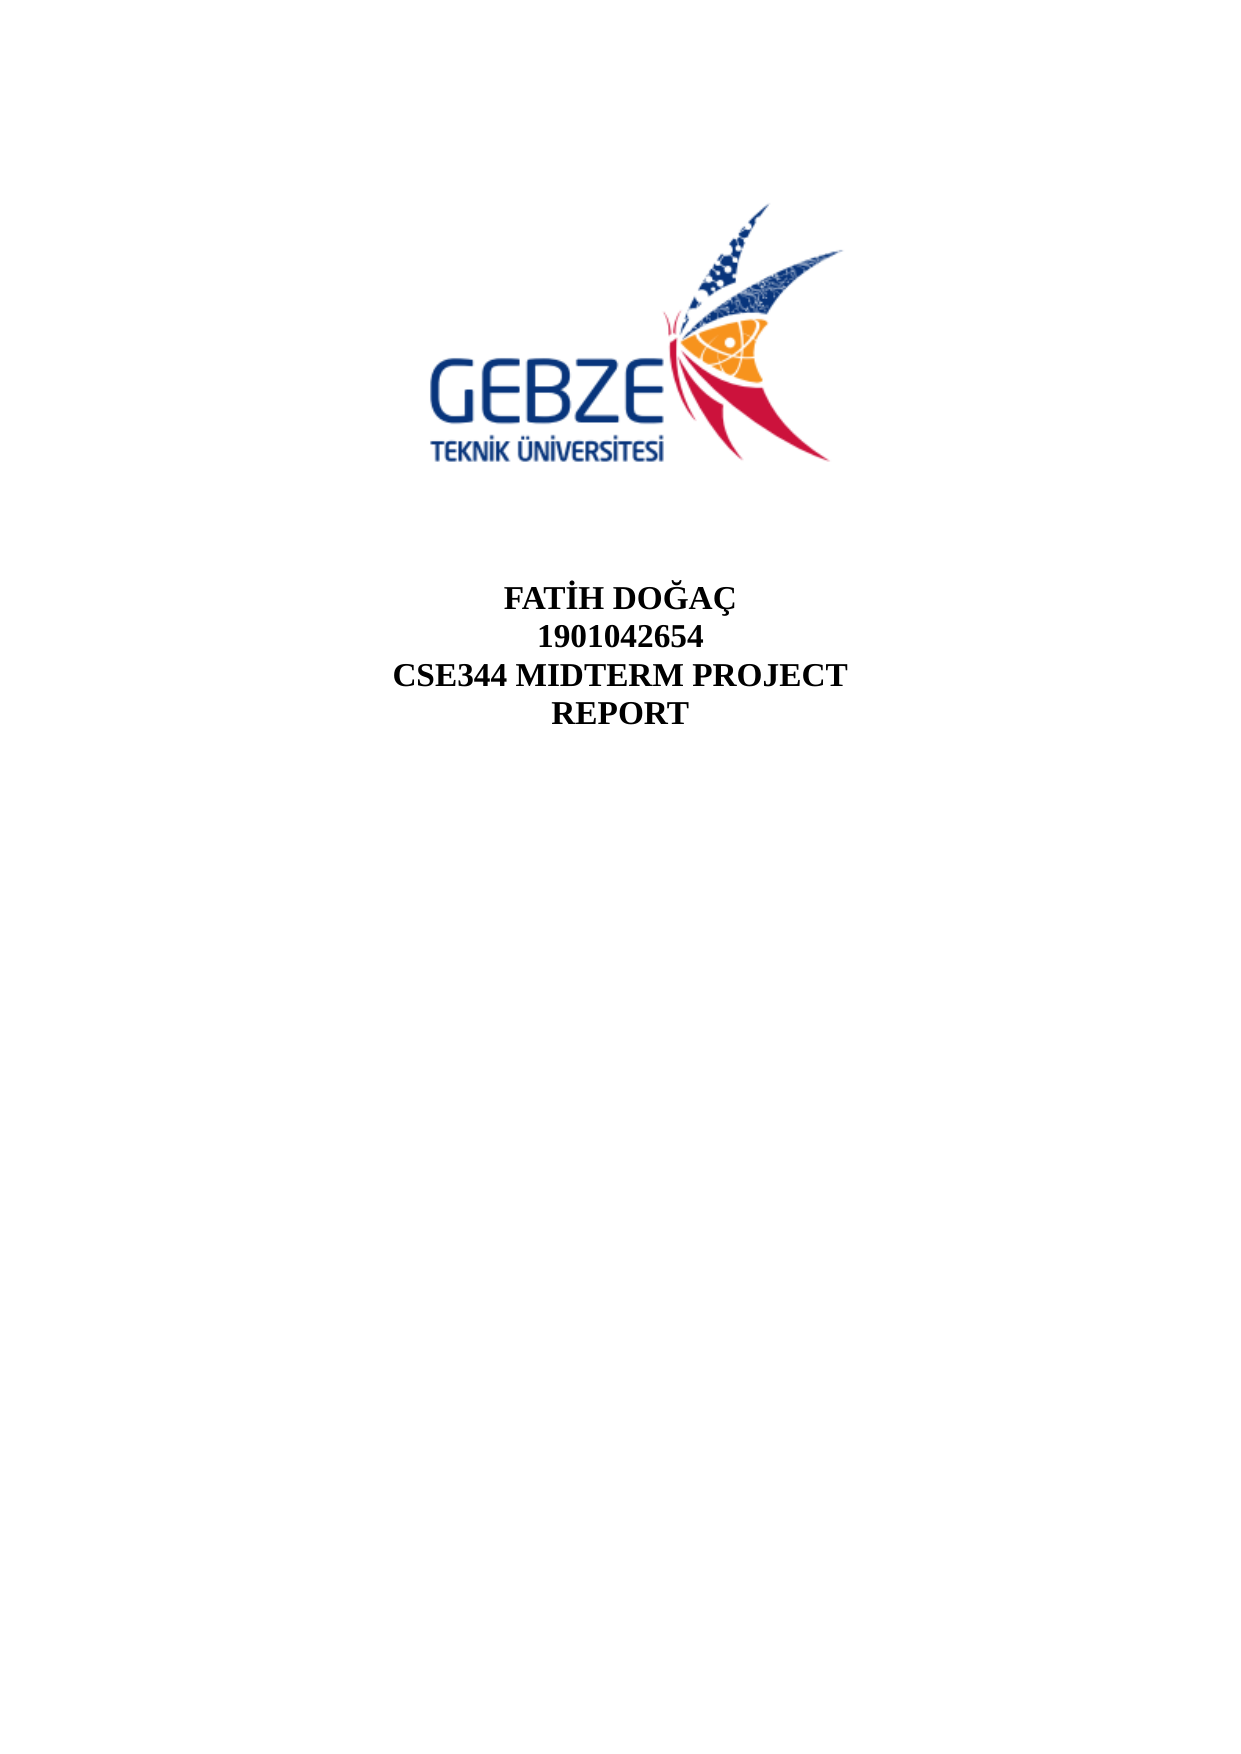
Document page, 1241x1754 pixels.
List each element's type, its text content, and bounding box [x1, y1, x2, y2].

text FATİH DOĞAÇ [118, 578, 1122, 616]
text CSE344 MIDTERM PROJECT [118, 655, 1122, 693]
text REPORT [118, 693, 1122, 731]
picture [382, 183, 899, 476]
text 1901042654 [118, 616, 1122, 655]
